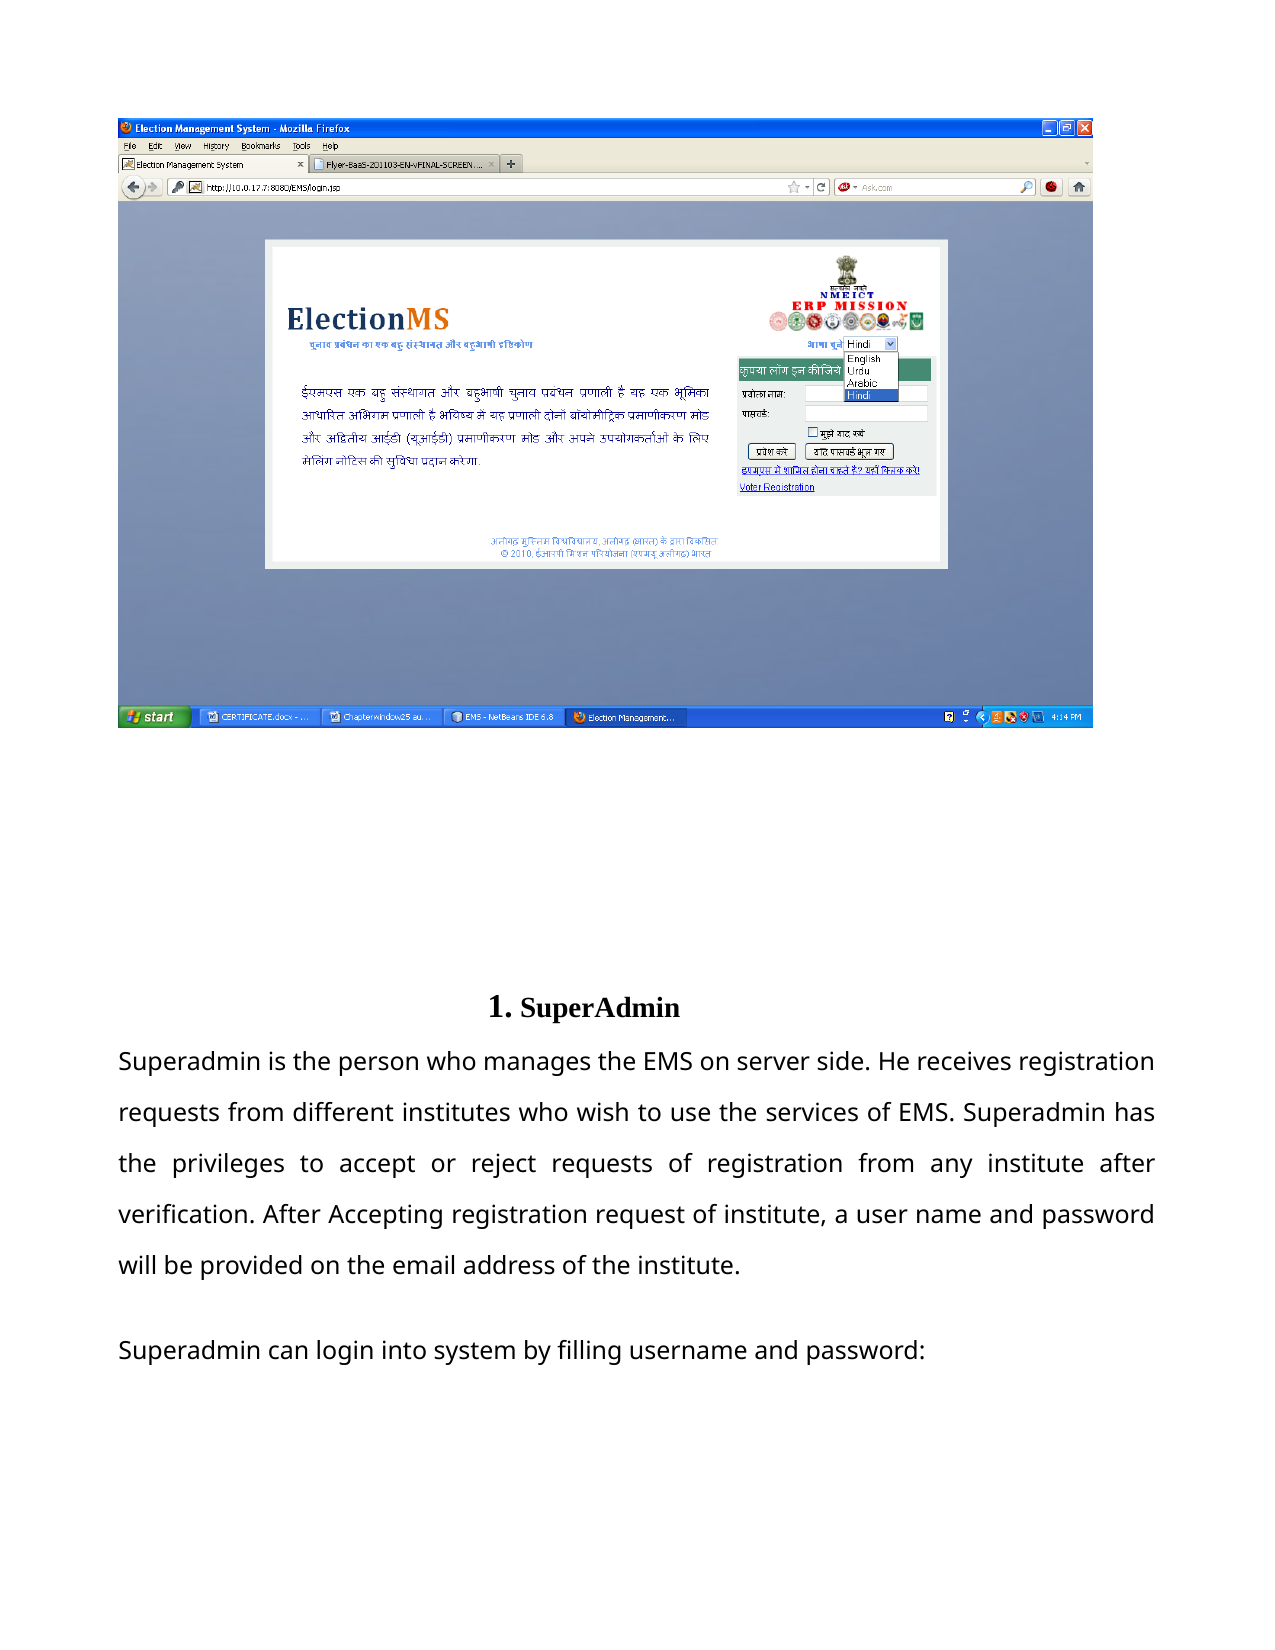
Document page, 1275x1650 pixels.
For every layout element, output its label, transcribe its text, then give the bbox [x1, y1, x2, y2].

text 1. SuperAdmin [118, 986, 1157, 1024]
text Superadmin is the person who manages the EMS on server side. He receives registration requests from different institutes who wish to use the services of EMS. Superadmin has the privileges to accept or reject requests of registration from any institute after verification. After Accepting registration request of institute, a user name and password will be provided on the email address of the institute. [118, 1043, 1157, 1282]
picture [118, 118, 1093, 728]
text Superadmin can login into system by filling username and password: [118, 1333, 1157, 1367]
